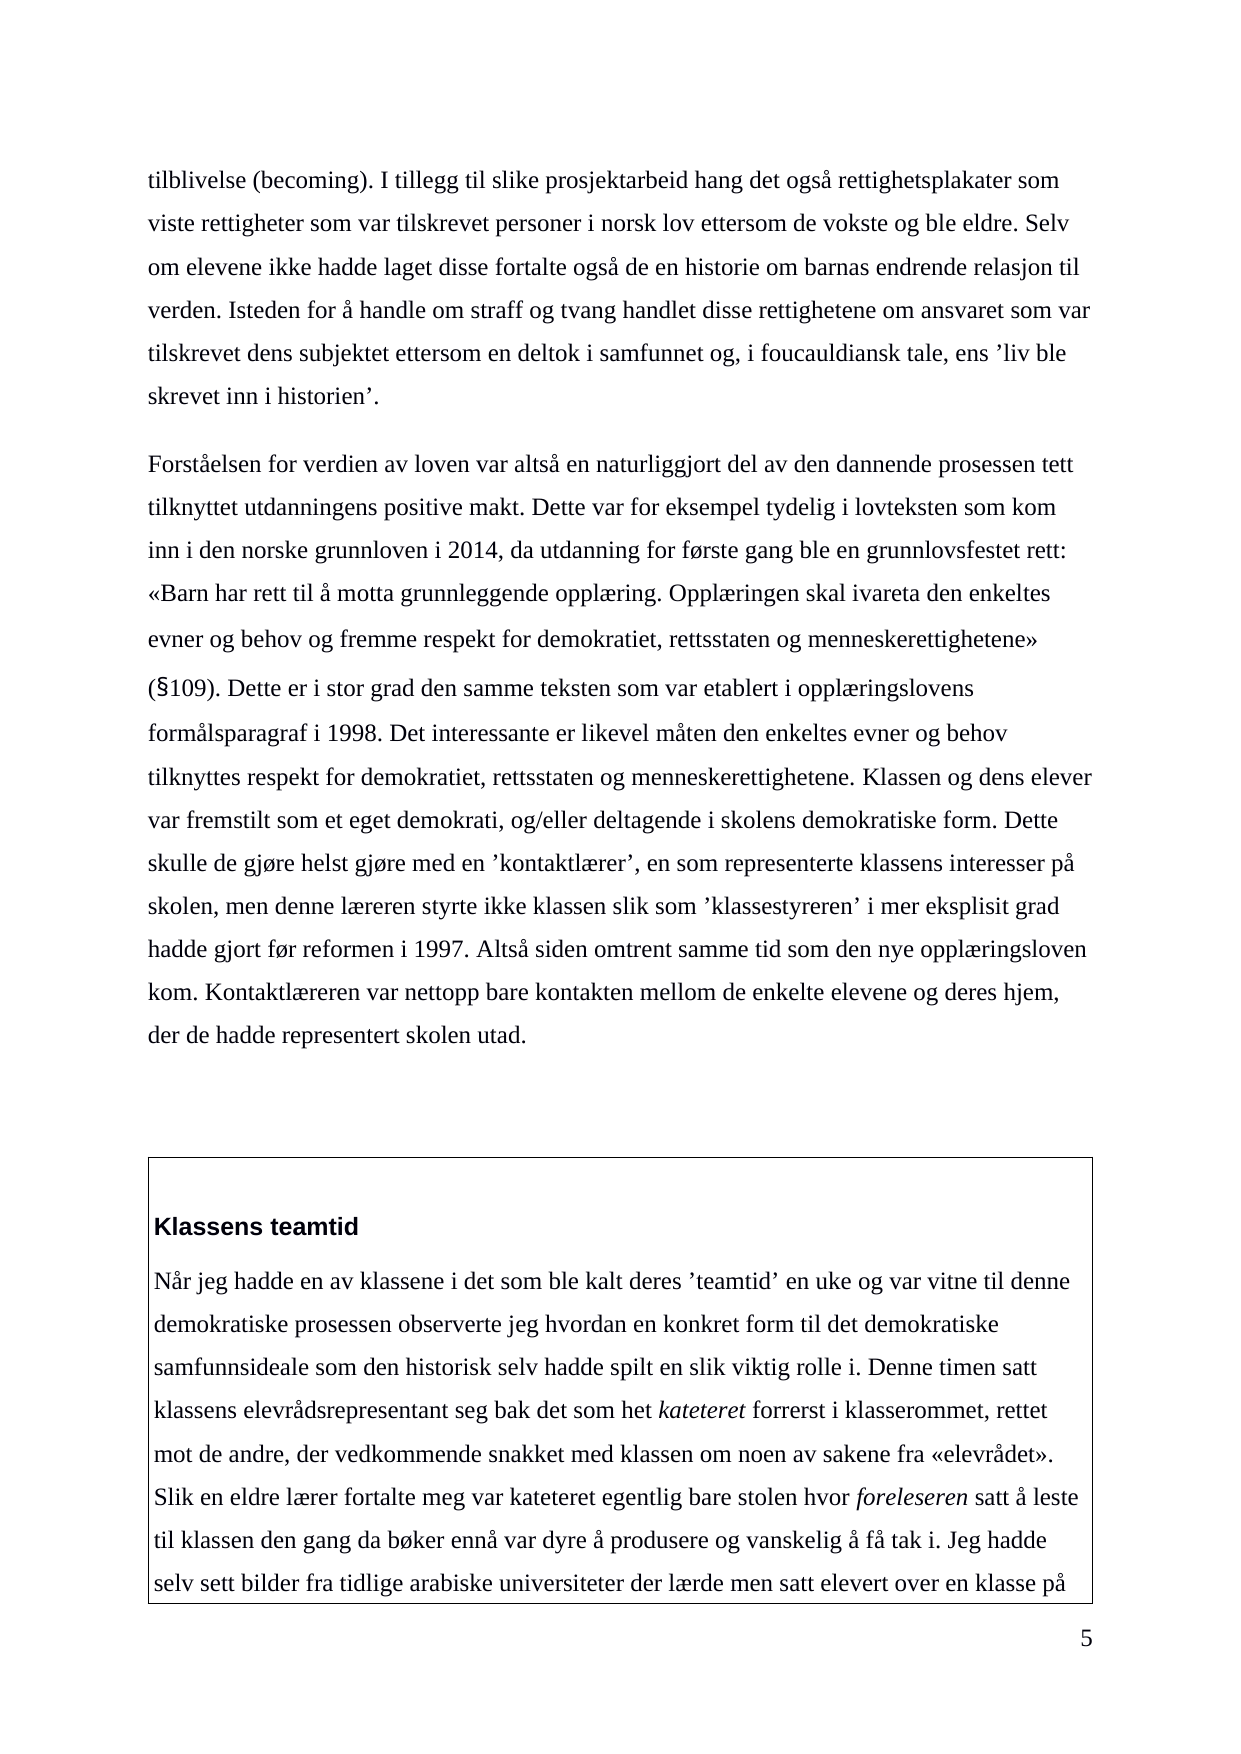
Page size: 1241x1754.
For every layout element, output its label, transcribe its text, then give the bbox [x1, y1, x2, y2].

table_header Klassens teamtid Når jeg hadde en av klassene i det som ble kalt deres ’teamtid’ en uke og var vitne til denne demokratiske prosessen observerte jeg hvordan en konkret form til det demokratiske samfunnsideale som den historisk selv hadde spilt en slik viktig rolle i. Denne timen satt klassens elevrådsrepresentant seg bak det som het kateteret forrerst i klasserommet, rettet mot de andre, der vedkommende snakket med klassen om noen av sakene fra «elevrådet». Slik en eldre lærer fortalte meg var kateteret egentlig bare stolen hvor foreleseren satt å leste til klassen den gang da bøker ennå var dyre å produsere og vanskelig å få tak i. Jeg hadde selv sett bilder fra tidlige arabiske universiteter der lærde men satt elevert over en klasse på [149, 1158, 1092, 1603]
text tilblivelse (becoming). I tillegg til slike prosjektarbeid hang det også rettighetsplakater som viste rettigheter som var tilskrevet personer i norsk lov ettersom de vokste og ble eldre. Selv om elevene ikke hadde laget disse fortalte også de en historie om barnas endrende relasjon til verden. Isteden for å handle om straff og tvang handlet disse rettighetene om ansvaret som var tilskrevet dens subjektet ettersom en deltok i samfunnet og, i foucauldiansk tale, ens ’liv ble skrevet inn i historien’. [148, 165, 1092, 410]
text Forståelsen for verdien av loven var altså en naturliggjort del av den dannende prosessen tett tilknyttet utdanningens positive makt. Dette var for eksempel tydelig i lovteksten som kom inn i den norske grunnloven i 2014, da utdanning for første gang ble en grunnlovsfestet rett: «Barn har rett til å motta grunnleggende opplæring. Opplæringen skal ivareta den enkeltes evner og behov og fremme respekt for demokratiet, rettsstaten og menneskerettighetene» (§109). Dette er i stor grad den samme teksten som var etablert i opplæringslovens formålsparagraf i 1998. Det interessante er likevel måten den enkeltes evner og behov tilknyttes respekt for demokratiet, rettsstaten og menneskerettighetene. Klassen og dens elever var fremstilt som et eget demokrati, og/eller deltagende i skolens demokratiske form. Dette skulle de gjøre helst gjøre med en ’kontaktlærer’, en som representerte klassens interesser på skolen, men denne læreren styrte ikke klassen slik som ’klassestyreren’ i mer eksplisit grad hadde gjort før reformen i 1997. Altså siden omtrent samme tid som den nye opplæringsloven kom. Kontaktlæreren var nettopp bare kontakten mellom de enkelte elevene og deres hjem, der de hadde representert skolen utad. [148, 449, 1092, 1049]
